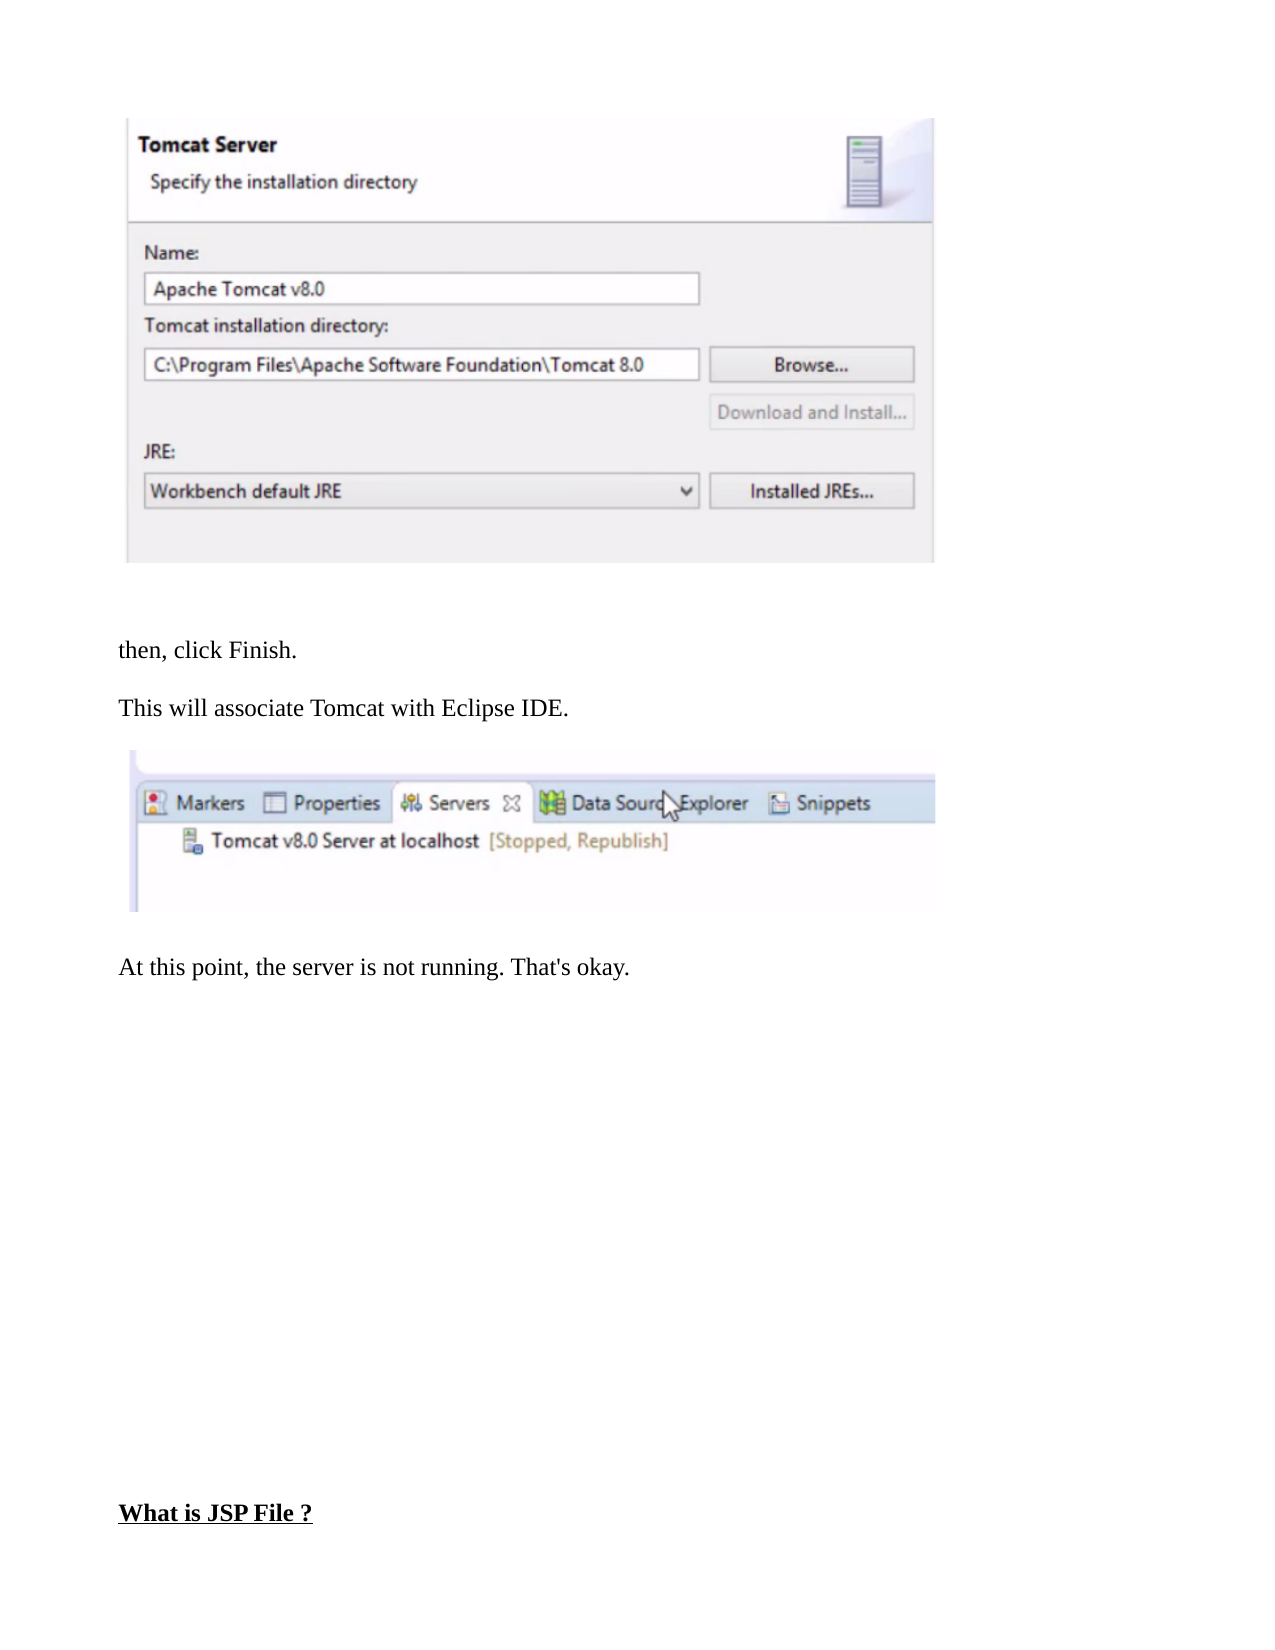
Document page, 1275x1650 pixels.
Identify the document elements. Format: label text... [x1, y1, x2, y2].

text then, click Finish. [118, 636, 1157, 664]
text At this point, the server is not running. That's okay. [118, 952, 1157, 981]
text What is JSP File ? [118, 1498, 1157, 1527]
text This will associate Tomcat with Eclipse IDE. [118, 693, 1157, 722]
picture [127, 750, 936, 912]
picture [124, 118, 937, 563]
